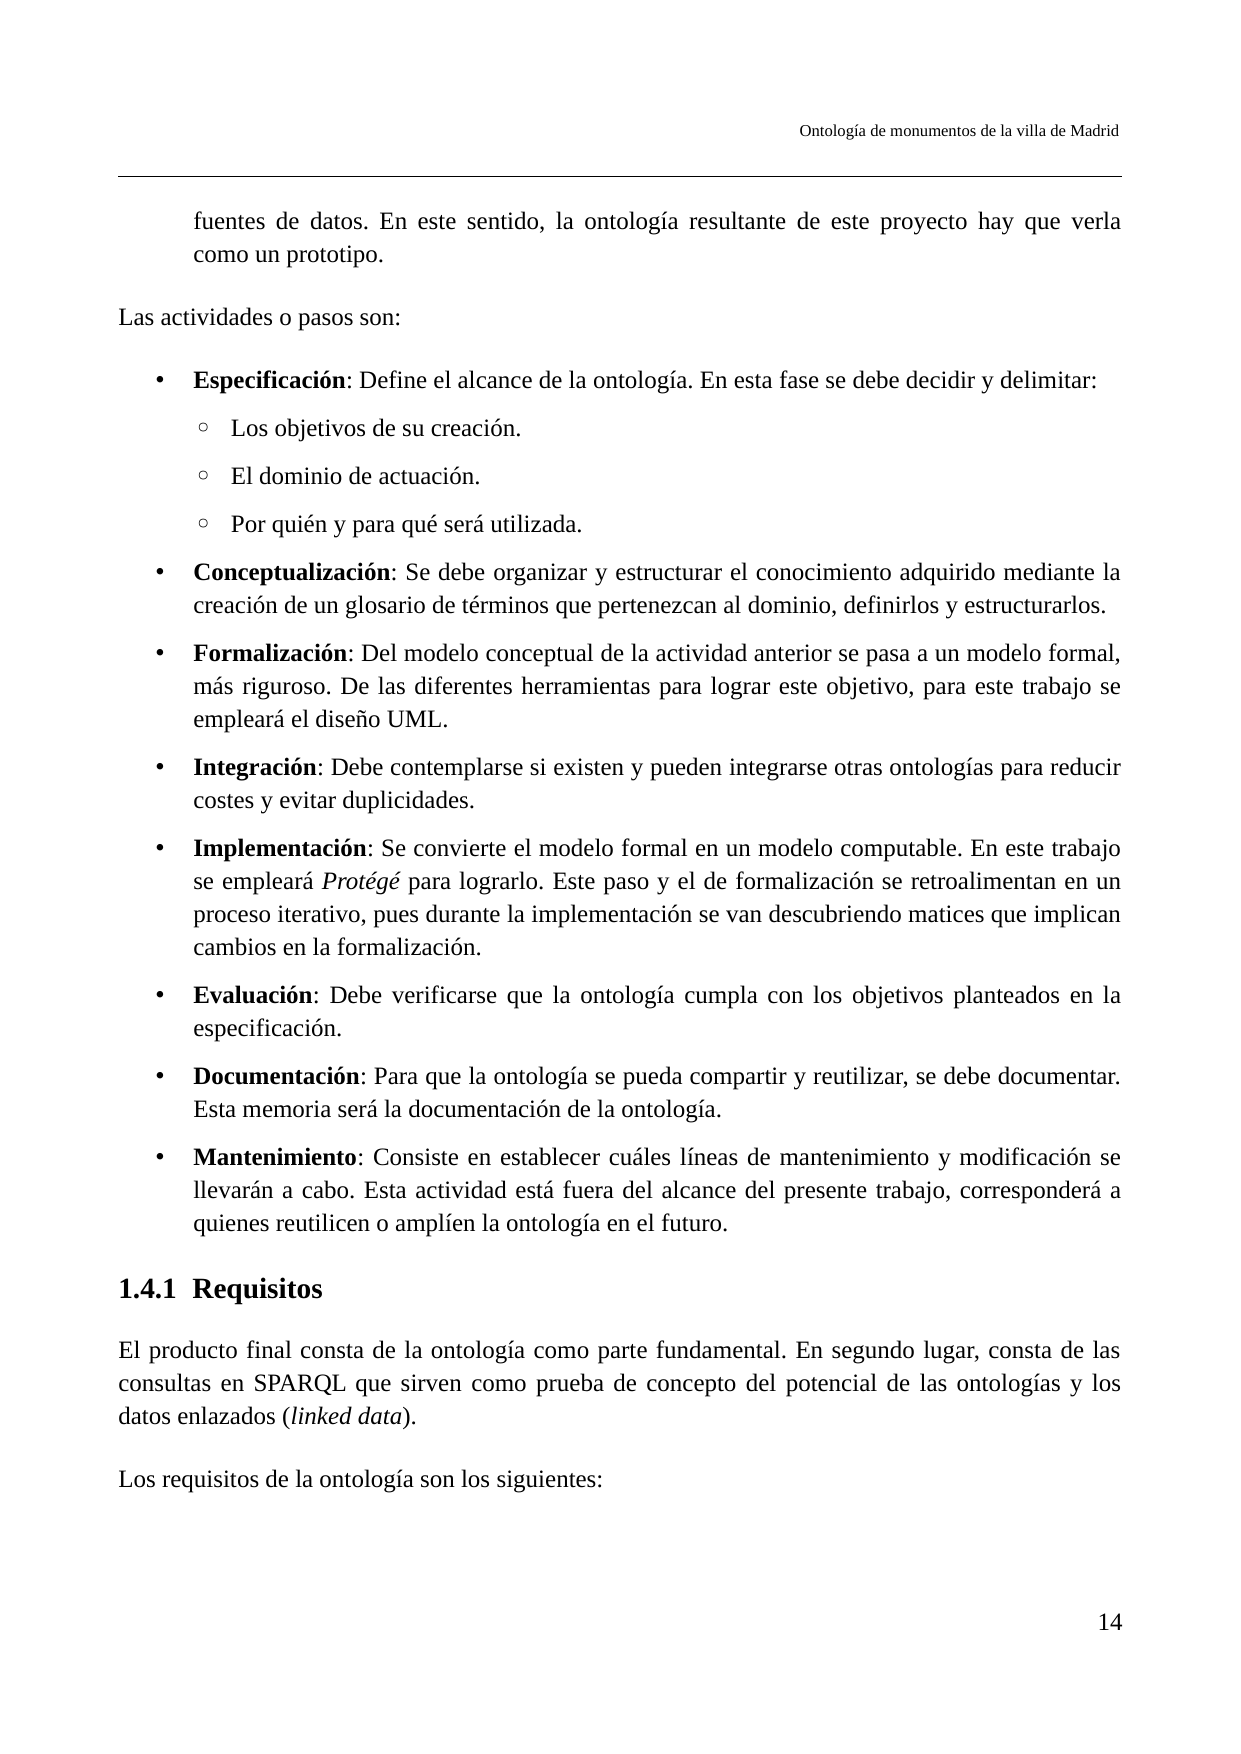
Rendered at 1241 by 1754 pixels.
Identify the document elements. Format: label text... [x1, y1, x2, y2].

list Formalización: Del modelo conceptual de la actividad anterior se pasa a un modelo formal, más riguroso. De las diferentes herramientas para lograr este objetivo, para este trabajo se empleará el diseño UML. [156, 638, 1122, 733]
text Los requisitos de la ontología son los siguientes: [118, 1464, 1122, 1493]
list Implementación: Se convierte el modelo formal en un modelo computable. En este trabajo se empleará Protégé para lograrlo. Este paso y el de formalización se retroalimentan en un proceso iterativo, pues durante la implementación se van descubriendo matices que implican cambios en la formalización. [156, 833, 1122, 961]
list Los objetivos de su creación. [193, 413, 1122, 442]
list Especificación: Define el alcance de la ontología. En esta fase se debe decidir y delimitar: [156, 365, 1122, 393]
list Documentación: Para que la ontología se pueda compartir y reutilizar, se debe documentar. Esta memoria será la documentación de la ontología. [156, 1061, 1122, 1123]
text Las actividades o pasos son: [118, 302, 1122, 331]
list El dominio de actuación. [193, 461, 1122, 489]
list Por quién y para qué será utilizada. [193, 509, 1122, 538]
list fuentes de datos. En este sentido, la ontología resultante de este proyecto hay que verla como un prototipo. [156, 206, 1122, 267]
list Evaluación: Debe verificarse que la ontología cumpla con los objetivos planteados en la especificación. [156, 980, 1122, 1042]
subtitle Requisitos [118, 1271, 1122, 1305]
list Mantenimiento: Consiste en establecer cuáles líneas de mantenimiento y modificación se llevarán a cabo. Esta actividad está fuera del alcance del presente trabajo, corresponderá a quienes reutilicen o amplíen la ontología en el futuro. [156, 1142, 1122, 1237]
list Conceptualización: Se debe organizar y estructurar el conocimiento adquirido mediante la creación de un glosario de términos que pertenezcan al dominio, definirlos y estructurarlos. [156, 557, 1122, 619]
text El producto final consta de la ontología como parte fundamental. En segundo lugar, consta de las consultas en SPARQL que sirven como prueba de concepto del potencial de las ontologías y los datos enlazados (linked data). [118, 1335, 1122, 1430]
list Integración: Debe contemplarse si existen y pueden integrarse otras ontologías para reducir costes y evitar duplicidades. [156, 752, 1122, 814]
